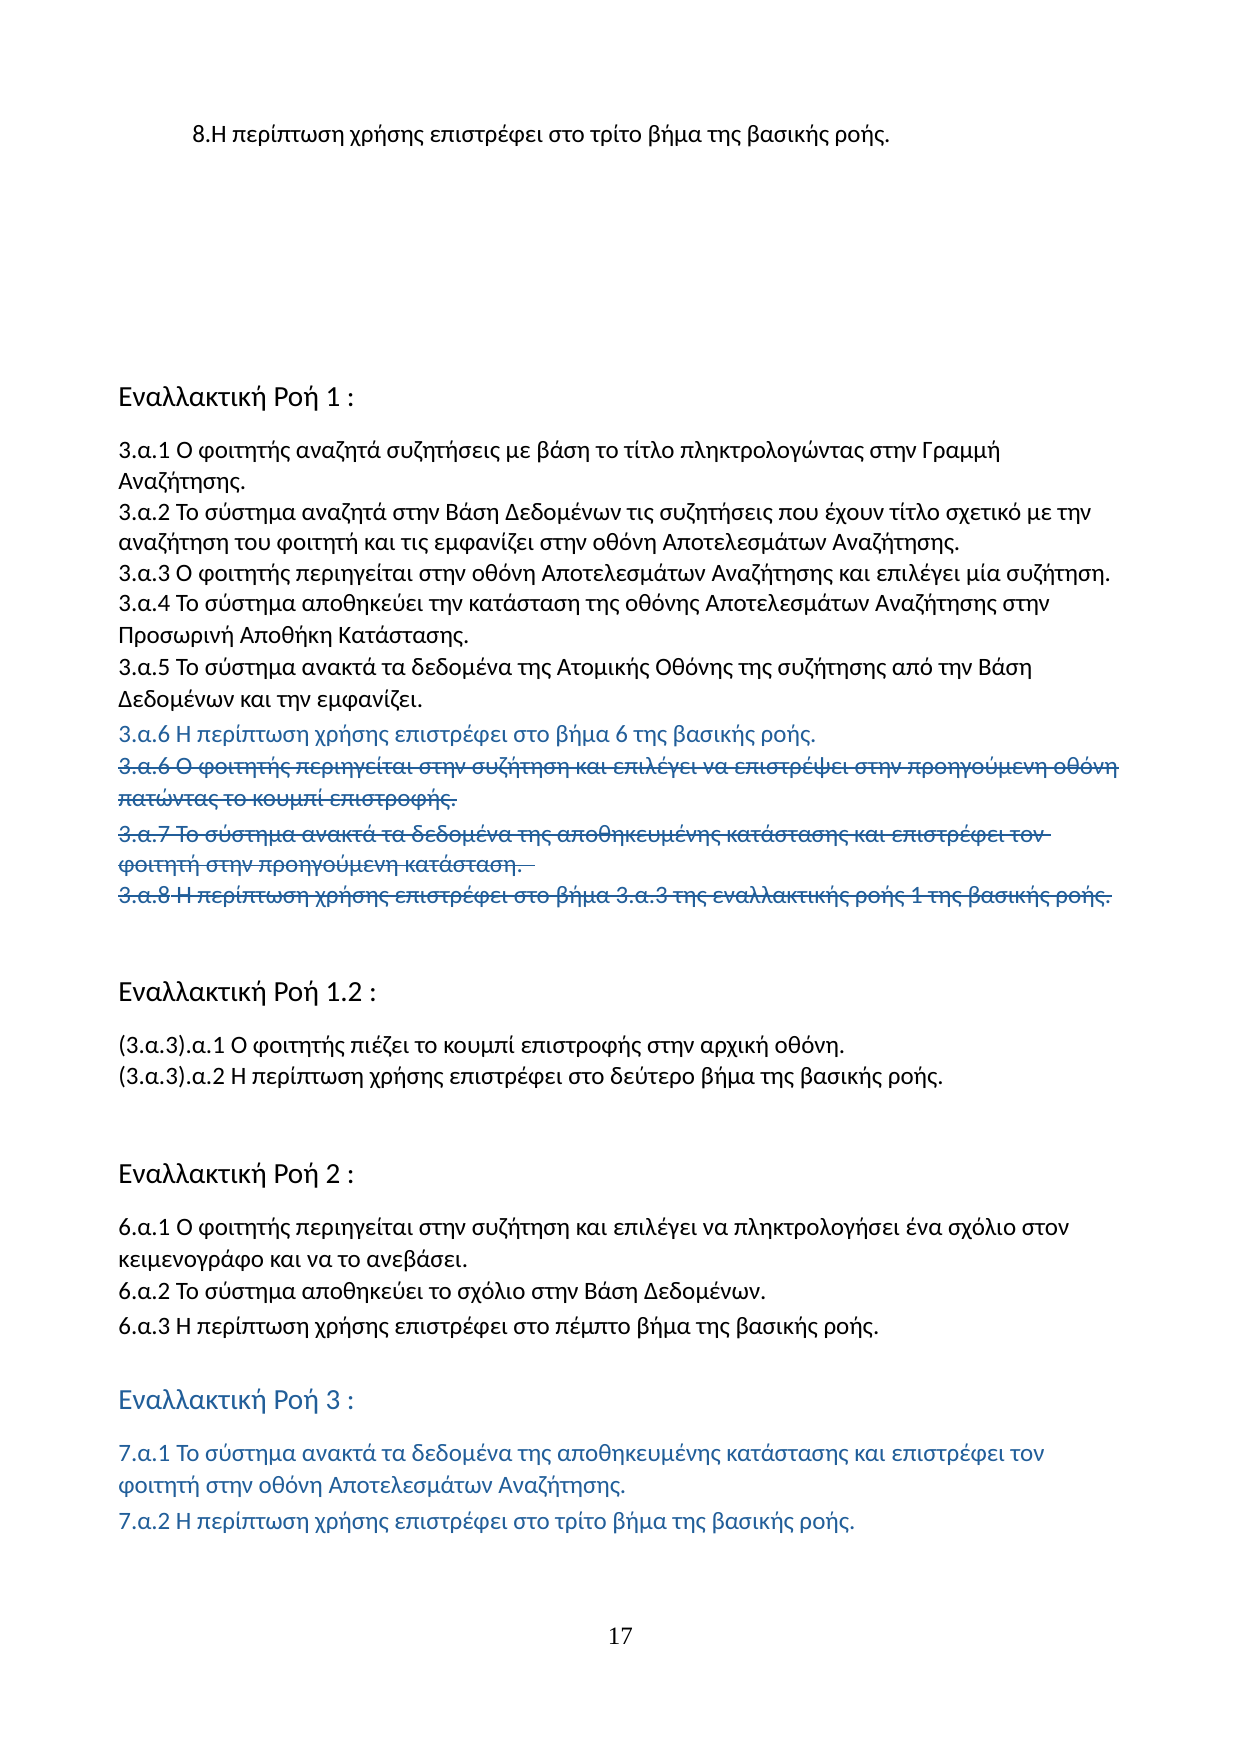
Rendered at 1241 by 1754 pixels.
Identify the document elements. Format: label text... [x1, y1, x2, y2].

text 3.α.7 Το σύστημα ανακτά τα δεδομένα της αποθηκευμένης κατάστασης και επιστρέφει τον φοιτητή στην προηγούμενη κατάσταση. [118, 818, 1122, 879]
text 7.α.2 Η περίπτωση χρήσης επιστρέφει στο τρίτο βήμα της βασικής ροής. [118, 1505, 1122, 1536]
text 3.α.4 Το σύστημα αποθηκεύει την κατάσταση της οθόνης Αποτελεσμάτων Αναζήτησης στην Προσωρινή Αποθήκη Κατάστασης. 3.α.5 Το σύστημα ανακτά τα δεδομένα της Ατομικής Οθόνης της συζήτησης από την Βάση Δεδομένων και την εμφανίζει. [118, 587, 1122, 714]
text Εναλλακτική Ροή 1.2 : [118, 973, 1122, 1009]
text 3.α.1 Ο φοιτητής αναζητά συζητήσεις με βάση το τίτλο πληκτρολογώντας στην Γραμμή Αναζήτησης. [118, 434, 1122, 496]
text Εναλλακτική Ροή 3 : [118, 1381, 1122, 1417]
text 3.α.8 Η περίπτωση χρήσης επιστρέφει στο βήμα 3.α.3 της εναλλακτικής ροής 1 της βασικής ροής. [118, 879, 1122, 909]
text 6.α.1 Ο φοιτητής περιηγείται στην συζήτηση και επιλέγει να πληκτρολογήσει ένα σχόλιο στον κειμενογράφο και να το ανεβάσει. 6.α.2 Το σύστημα αποθηκεύει το σχόλιο στην Βάση Δεδομένων. [118, 1211, 1122, 1306]
text 6.α.3 Η περίπτωση χρήσης επιστρέφει στο πέμπτο βήμα της βασικής ροής. [118, 1310, 1122, 1341]
text 3.α.6 Η περίπτωση χρήσης επιστρέφει στο βήμα 6 της βασικής ροής. 3.α.6 Ο φοιτητής περιηγείται στην συζήτηση και επιλέγει να επιστρέψει στην προηγούμενη οθόνη πατώντας το κουμπί επιστροφής. [118, 718, 1122, 813]
text 3.α.2 Το σύστημα αναζητά στην Βάση Δεδομένων τις συζητήσεις που έχουν τίτλο σχετικό με την αναζήτηση του φοιτητή και τις εμφανίζει στην οθόνη Αποτελεσμάτων Αναζήτησης. [118, 496, 1122, 557]
text Εναλλακτική Ροή 1 : [118, 378, 1122, 414]
text (3.α.3).α.1 Ο φοιτητής πιέζει το κουμπί επιστροφής στην αρχική οθόνη. [118, 1029, 1122, 1060]
text 3.α.3 Ο φοιτητής περιηγείται στην οθόνη Αποτελεσμάτων Αναζήτησης και επιλέγει μία συζήτηση. [118, 557, 1122, 587]
text Εναλλακτική Ροή 2 : [118, 1155, 1122, 1190]
text 8.Η περίπτωση χρήσης επιστρέφει στο τρίτο βήμα της βασικής ροής. [118, 118, 1122, 149]
text 7.α.1 Το σύστημα ανακτά τα δεδομένα της αποθηκευμένης κατάστασης και επιστρέφει τον φοιτητή στην οθόνη Αποτελεσμάτων Αναζήτησης. [118, 1438, 1122, 1500]
text (3.α.3).α.2 Η περίπτωση χρήσης επιστρέφει στο δεύτερο βήμα της βασικής ροής. [118, 1060, 1122, 1090]
